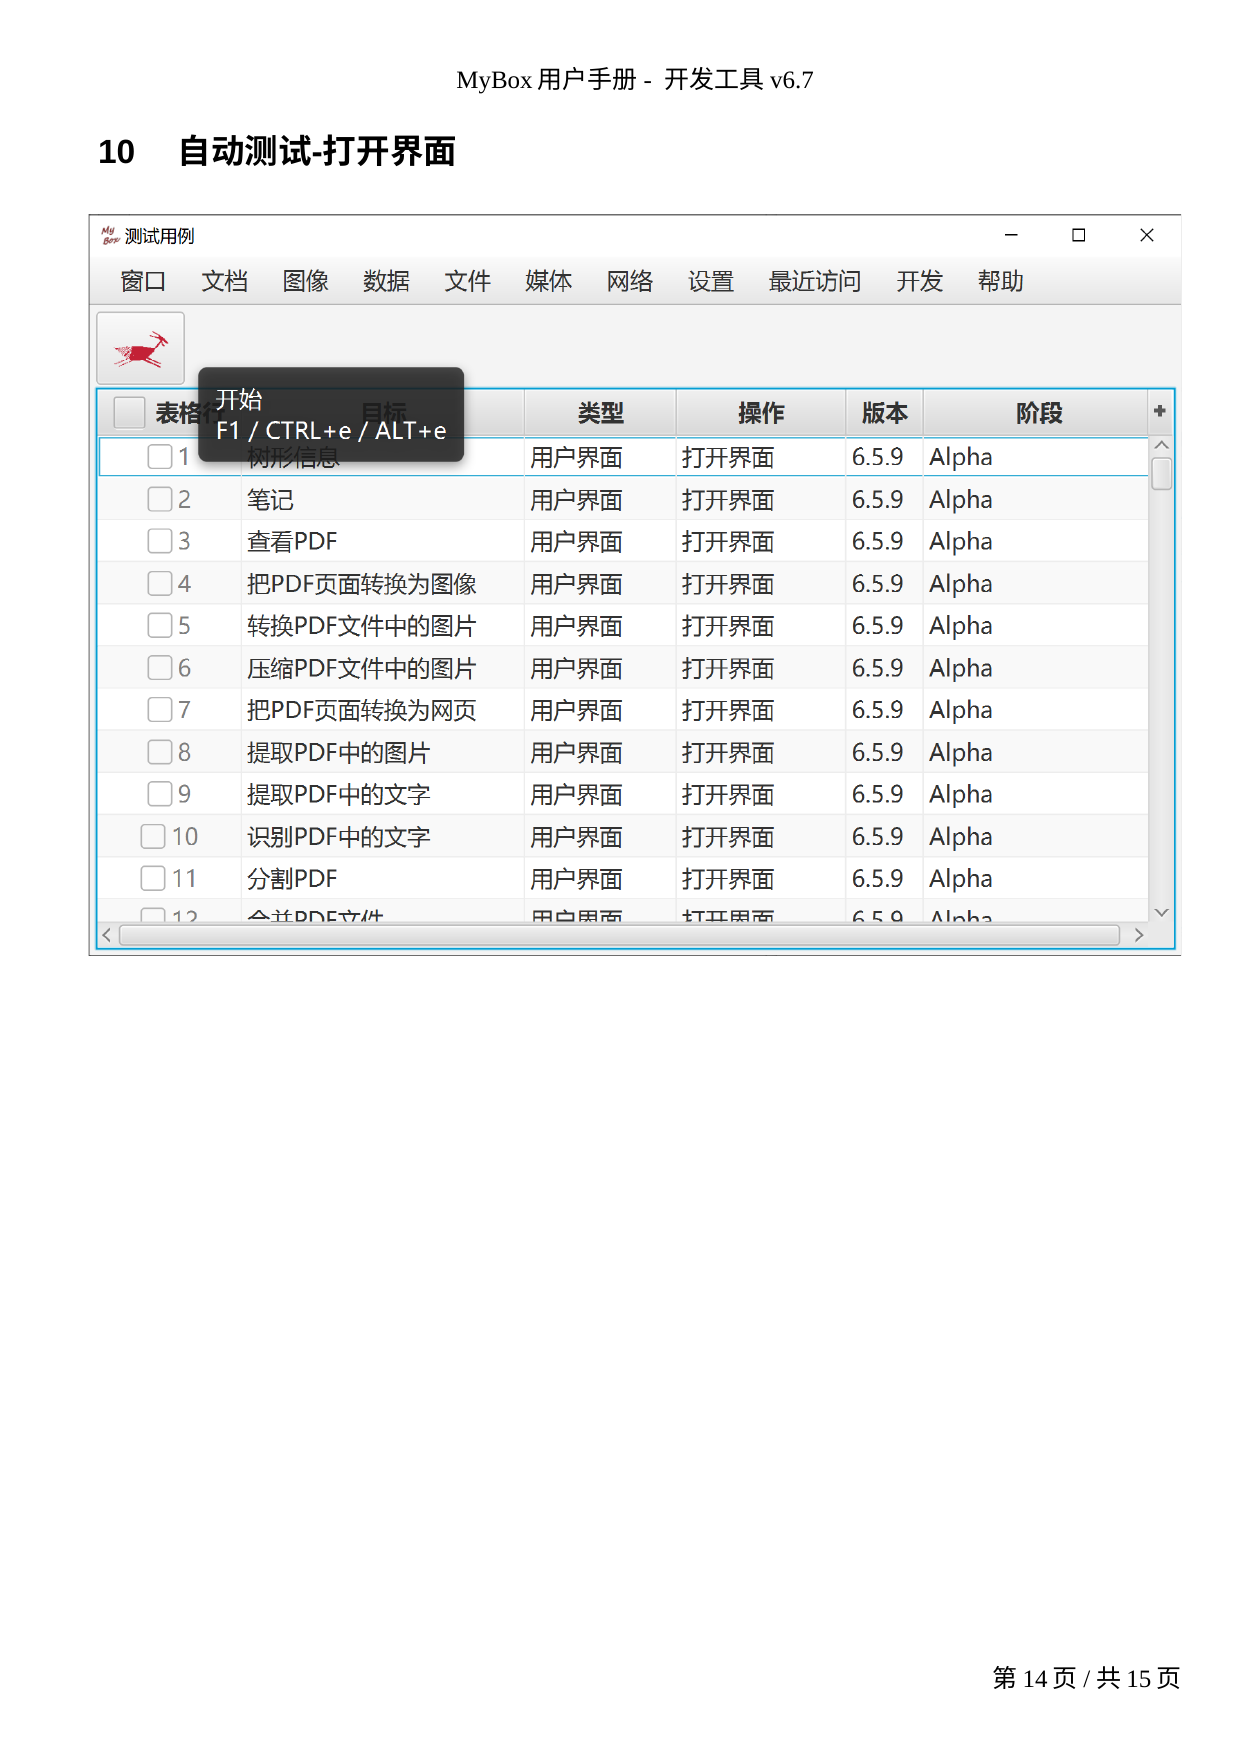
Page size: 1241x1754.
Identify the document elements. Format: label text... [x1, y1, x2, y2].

subtitle 自动测试-打开界面 [88, 125, 1181, 173]
picture [88, 214, 1182, 956]
